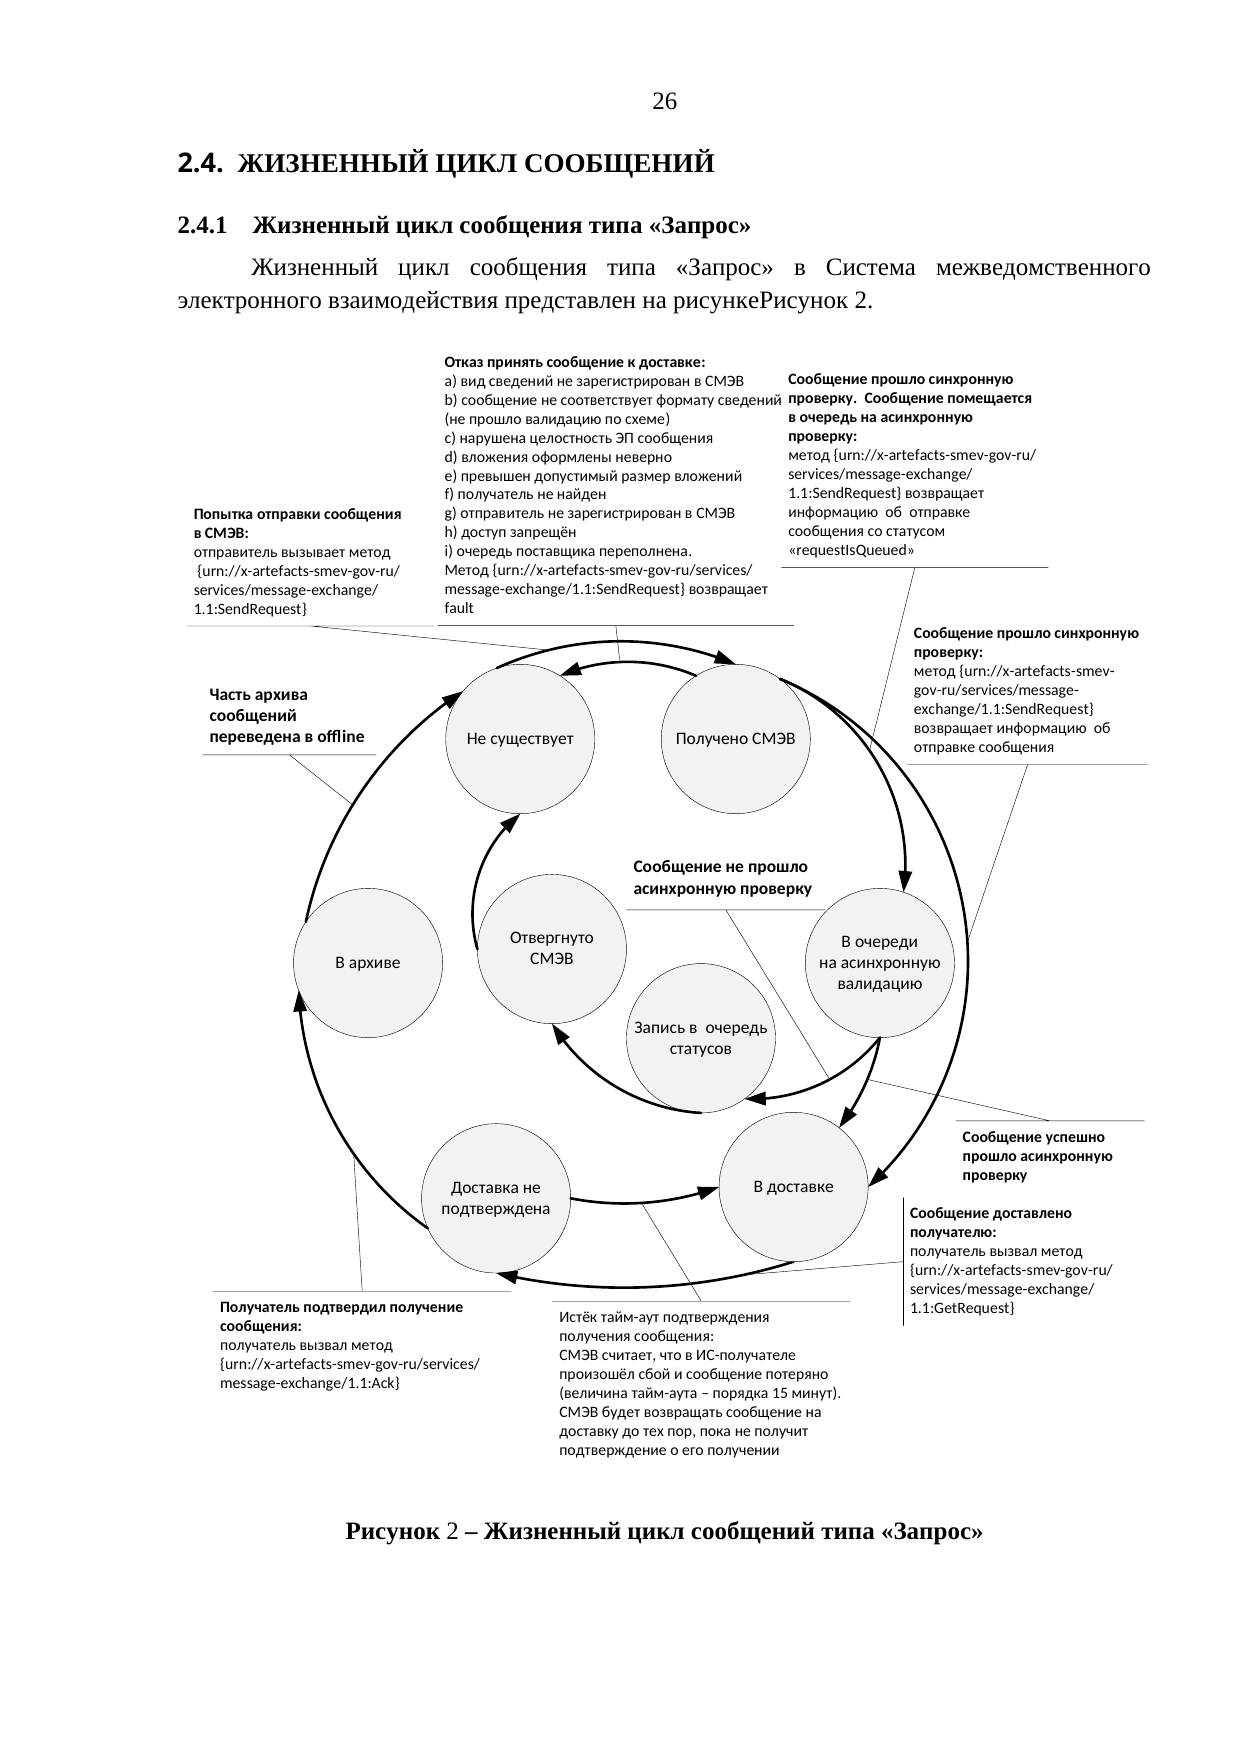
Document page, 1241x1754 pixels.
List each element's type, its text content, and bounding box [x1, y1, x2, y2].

subtitle Жизненный цикл сообщения типа «Запрос» [177, 211, 1152, 239]
text Жизненный цикл сообщения типа «Запрос» в Система межведомственного электронного взаимодействия представлен на рисункеРисунок 2. [177, 252, 1152, 313]
subtitle Жизненный цикл сообщений [177, 143, 1152, 180]
text Рисунок 2 – Жизненный цикл сообщений типа «Запрос» [177, 1516, 1152, 1577]
